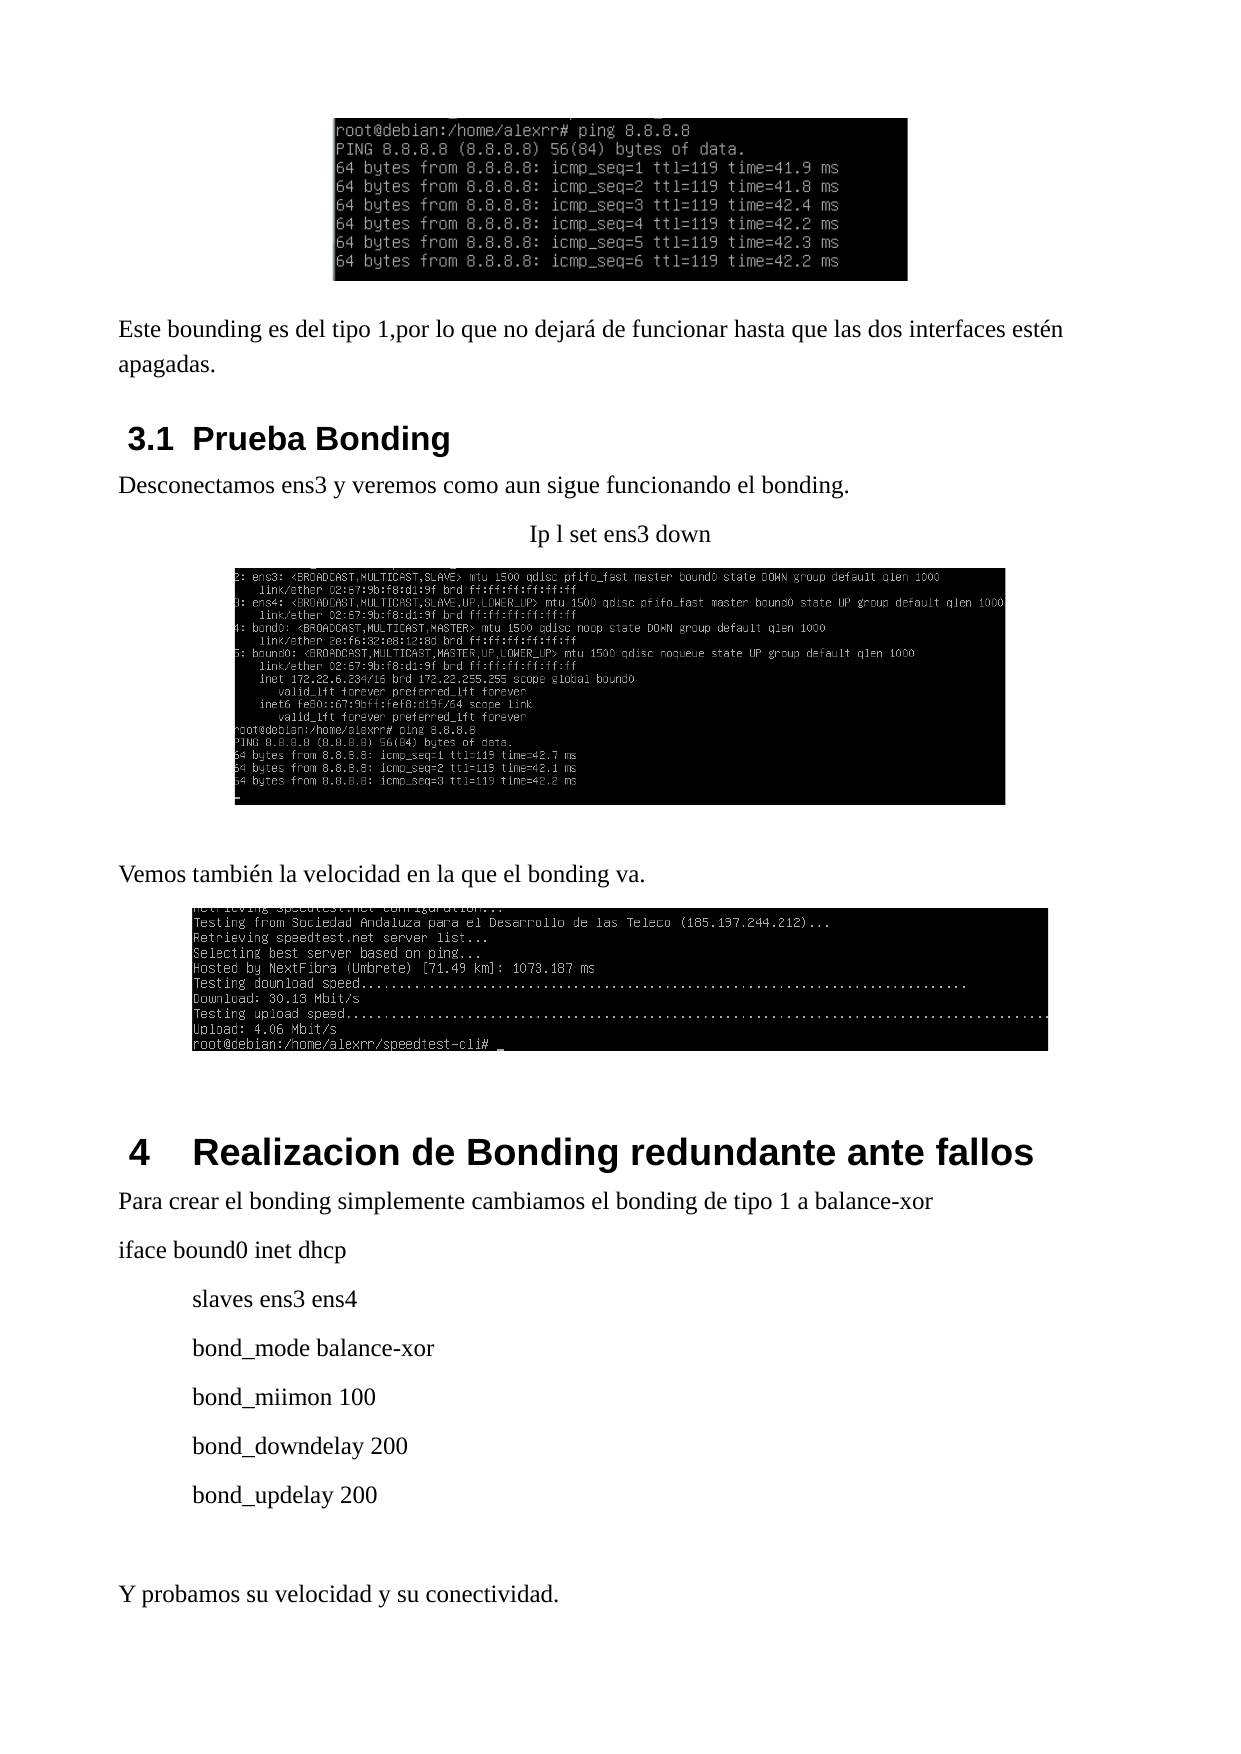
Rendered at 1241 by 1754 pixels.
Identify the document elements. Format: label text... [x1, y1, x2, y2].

picture [498, 220, 821, 281]
picture [544, 568, 1006, 805]
subtitle Prueba Bonding [118, 419, 1122, 457]
picture [485, 1021, 1049, 1051]
text Para crear el bonding simplemente cambiamos el bonding de tipo 1 a balance-xor [118, 1186, 1122, 1215]
text Vemos también la velocidad en la que el bonding va. [118, 859, 1122, 888]
text bond_mode balance-xor [118, 1333, 1122, 1362]
text Este bounding es del tipo 1,por lo que no dejará de funcionar hasta que las dos interfaces estén apagadas. [118, 314, 1122, 378]
text bond_downdelay 200 [118, 1431, 1122, 1460]
text Desconectamos ens3 y veremos como aun sigue funcionando el bonding. [118, 470, 1122, 499]
text slaves ens3 ens4 [118, 1284, 1122, 1313]
text iface bound0 inet dhcp [118, 1235, 1122, 1264]
text bond_miimon 100 [118, 1382, 1122, 1411]
subtitle Realizacion de Bonding redundante ante fallos [118, 1130, 1122, 1174]
text bond_updelay 200 [118, 1481, 1122, 1509]
text Y probamos su velocidad y su conectividad. [118, 1579, 1122, 1607]
text Ip l set ens3 down [118, 519, 1122, 548]
